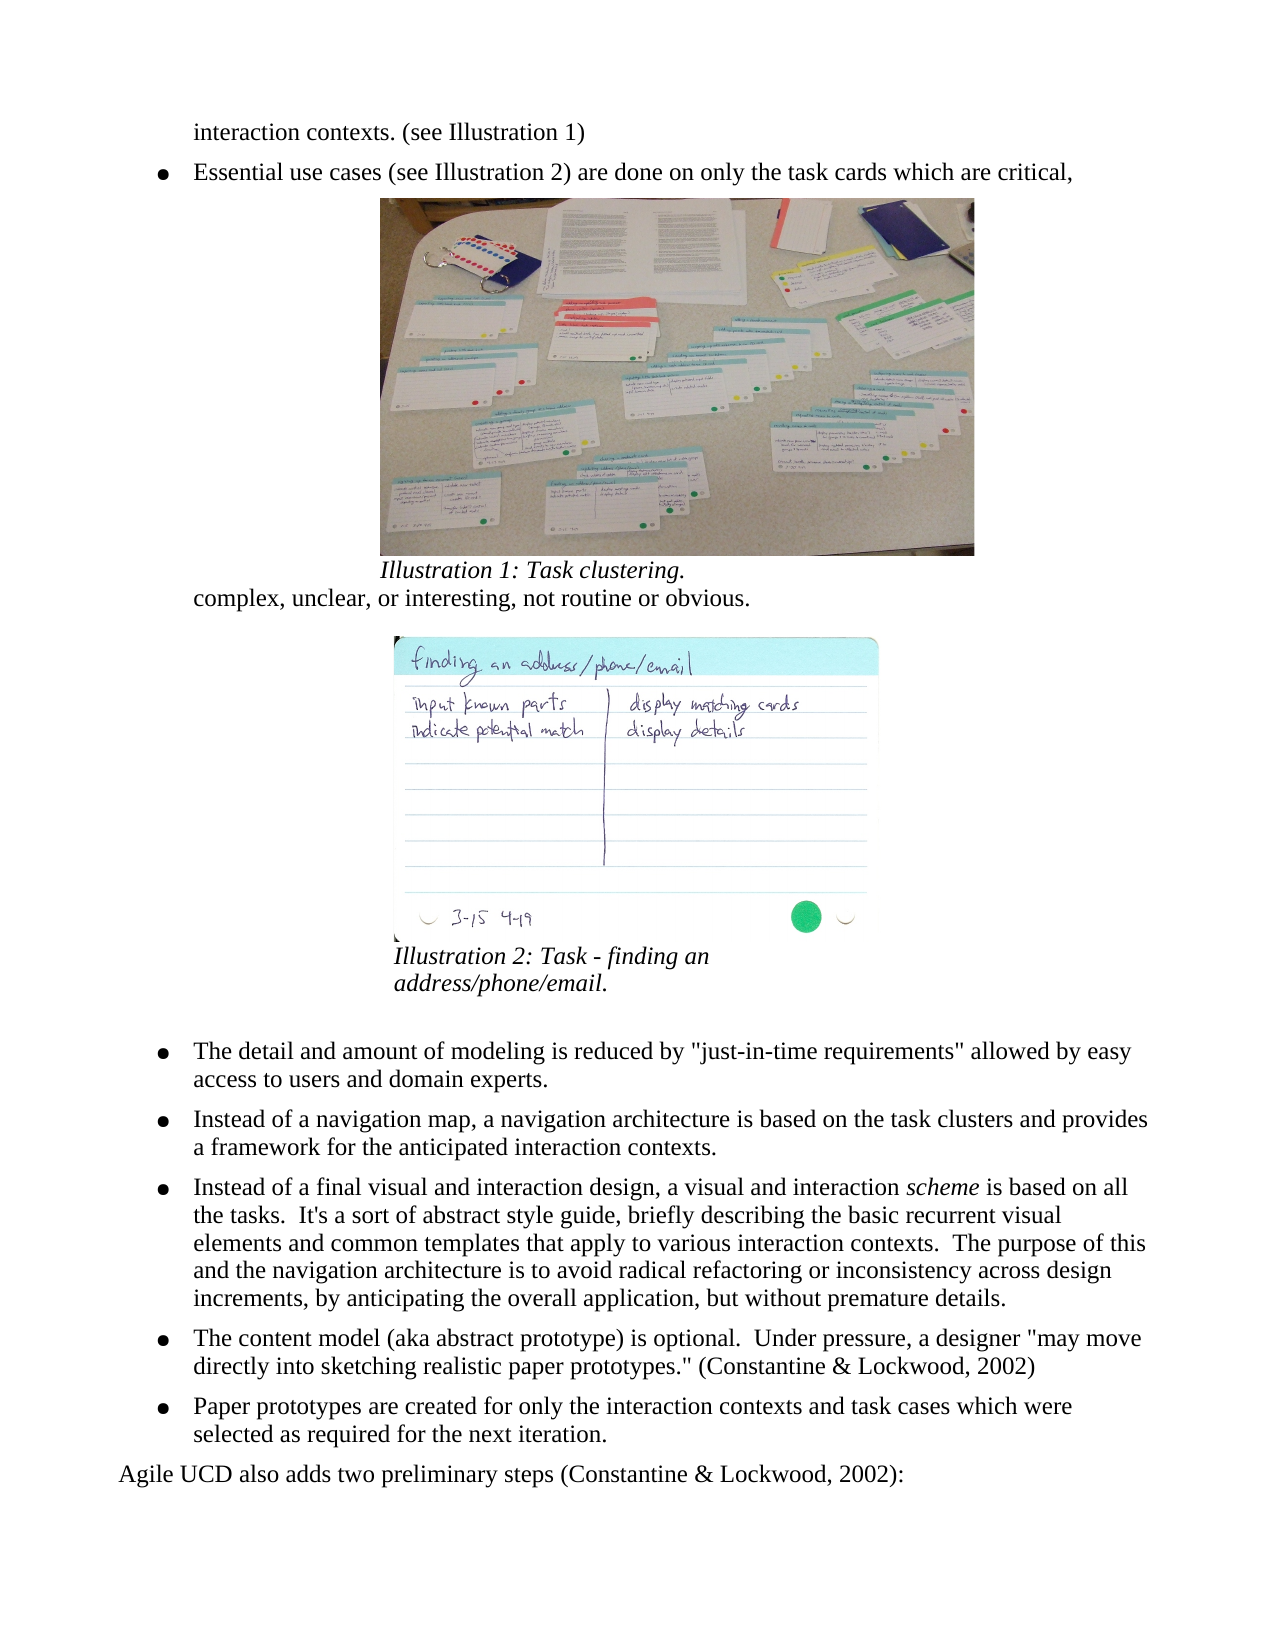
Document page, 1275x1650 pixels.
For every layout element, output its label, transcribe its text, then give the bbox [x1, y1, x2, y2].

picture [393, 636, 882, 942]
list Instead of a final visual and interaction design, a visual and interaction scheme is based on all the tasks. It's a sort of abstract style guide, briefly describing the basic recurrent visual elements and common templates that apply to various interaction contexts. The purpose of this and the navigation architecture is to avoid radical refactoring or inconsistency across design increments, by anticipating the overall application, but without premature details. [156, 1173, 1157, 1312]
list Essential use cases (see Illustration 2) are done on only the task cards which are critical, complex, unclear, or interesting, not routine or obvious. [156, 158, 1157, 611]
list Illustration 2: Task - finding an address/phone/email. [394, 942, 881, 997]
list Illustration 1: Task clustering. [380, 556, 974, 584]
picture [380, 198, 975, 556]
text Agile UCD also adds two preliminary steps (Constantine & Lockwood, 2002): [118, 1460, 1157, 1488]
list The detail and amount of modeling is reduced by "just-in-time requirements" allowed by easy access to users and domain experts. [156, 1037, 1157, 1093]
list The content model (aka abstract prototype) is optional. Under pressure, a designer "may move directly into sketching realistic paper prototypes." (Constantine & Lockwood, 2002) [156, 1324, 1157, 1380]
list Paper prototypes are created for only the interaction contexts and task cases which were selected as required for the next iteration. [156, 1392, 1157, 1448]
list Instead of a navigation map, a navigation architecture is based on the task clusters and provides a framework for the anticipated interaction contexts. [156, 1105, 1157, 1161]
list interaction contexts. (see Illustration 1) [156, 118, 1157, 146]
